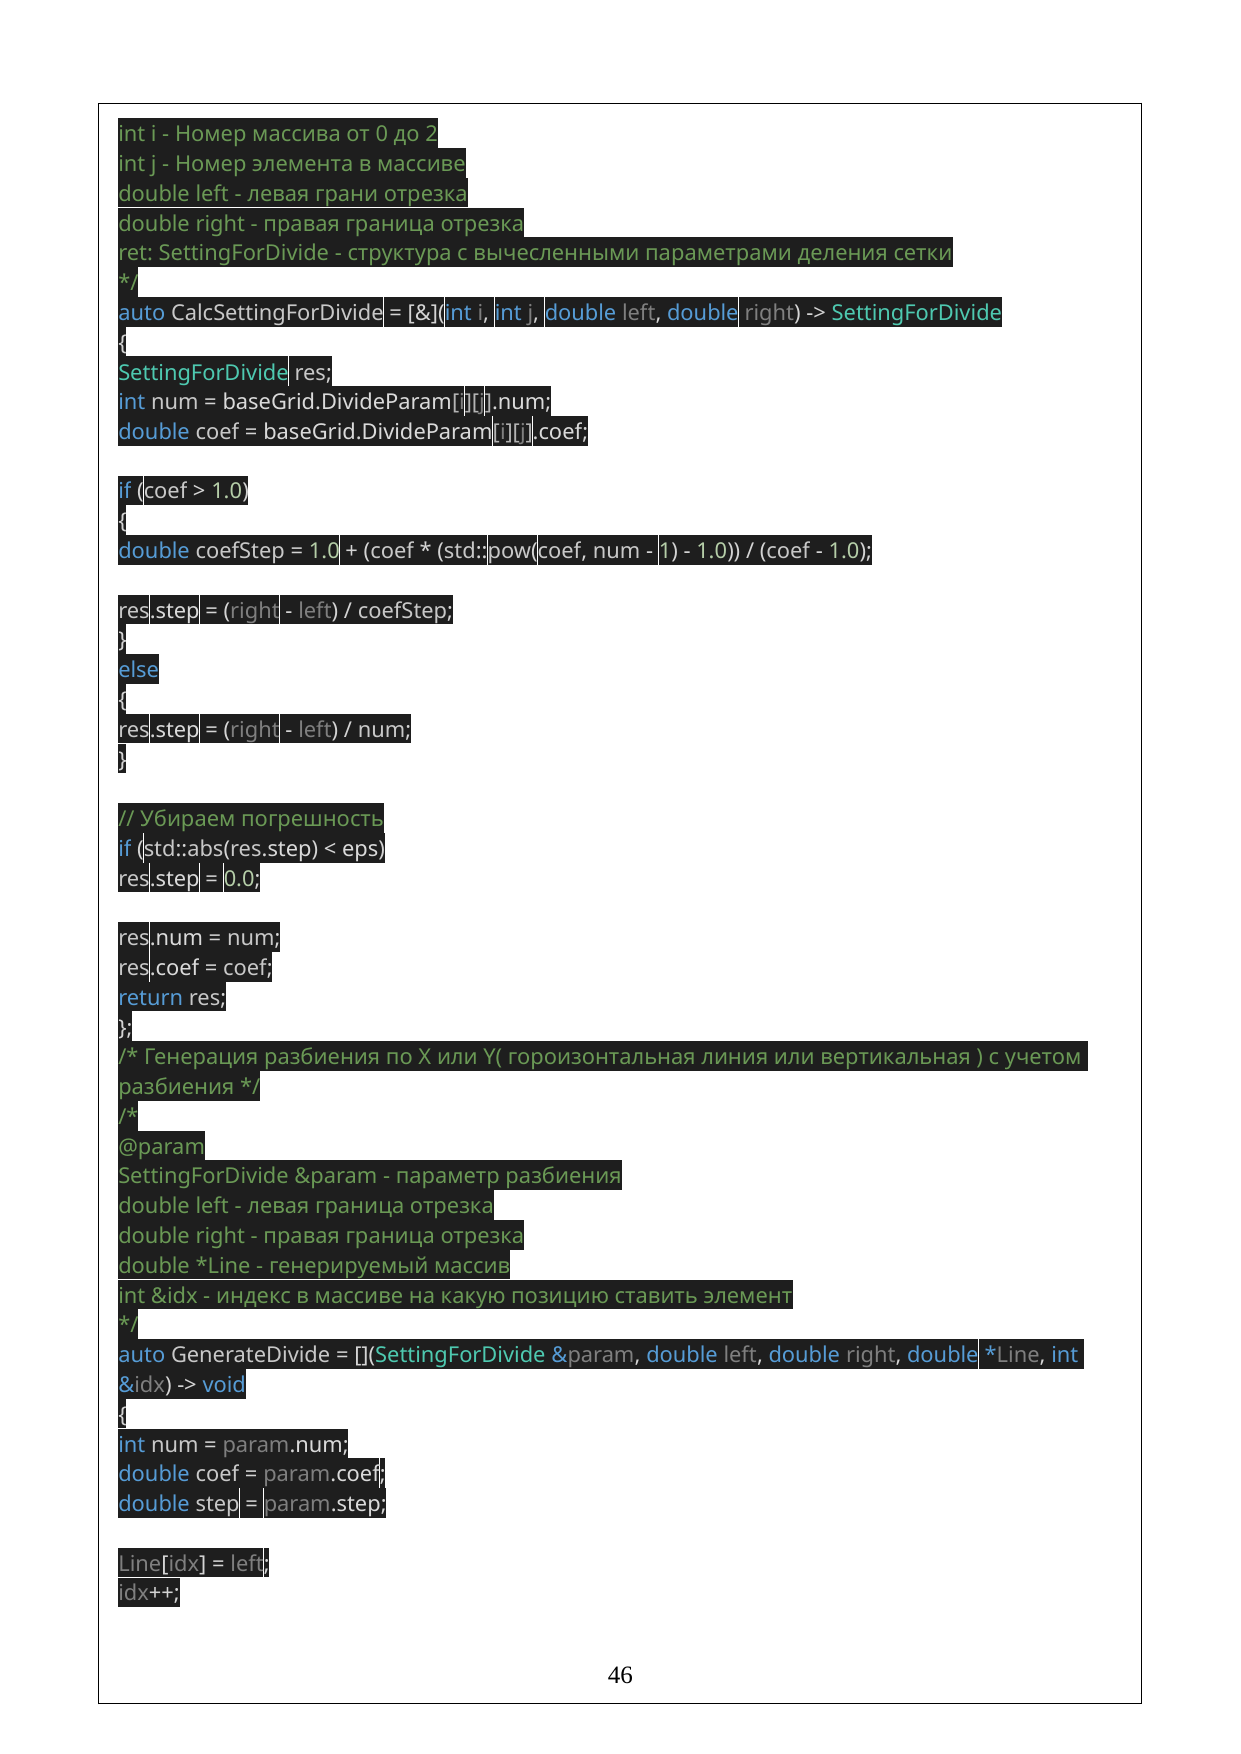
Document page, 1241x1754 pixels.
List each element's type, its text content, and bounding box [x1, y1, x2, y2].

text ret: SettingForDivide - структура с вычесленными параметрами деления сетки [118, 237, 1122, 267]
text idx++; [118, 1577, 1122, 1607]
text res.coef = coef; [118, 952, 1122, 982]
text int j - Номер элемента в массиве [118, 148, 1122, 178]
text res.step = 0.0; [118, 863, 1122, 892]
text auto GenerateDivide = [](SettingForDivide &param, double left, double right, double *Line, int &idx) -> void [118, 1339, 1122, 1399]
text return res; [118, 982, 1122, 1011]
text res.step = (right - left) / coefStep; [118, 594, 1122, 624]
text double left - левая граница отрезка [118, 1190, 1122, 1220]
text int num = baseGrid.DivideParam[i][j].num; [118, 386, 1122, 416]
text else [118, 654, 1122, 684]
text SettingForDivide &param - параметр разбиения [118, 1160, 1122, 1190]
text double right - правая граница отрезка [118, 207, 1122, 237]
text res.step = (right - left) / num; [118, 714, 1122, 743]
text if (coef > 1.0) [118, 476, 1122, 505]
text double coef = baseGrid.DivideParam[i][j].coef; [118, 416, 1122, 446]
text // Убираем погрешность [118, 803, 1122, 833]
text double *Line - генерируемый массив [118, 1250, 1122, 1279]
text double coef = param.coef; [118, 1458, 1122, 1488]
text /* [118, 1101, 1122, 1131]
text double right - правая граница отрезка [118, 1220, 1122, 1250]
text res.num = num; [118, 922, 1122, 952]
text @param [118, 1131, 1122, 1160]
text auto CalcSettingForDivide = [&](int i, int j, double left, double right) -> SettingForDivide [118, 297, 1122, 327]
text } [118, 743, 1122, 773]
text { [118, 505, 1122, 535]
text double coefStep = 1.0 + (coef * (std::pow(coef, num - 1) - 1.0)) / (coef - 1.0); [118, 535, 1122, 565]
text int i - Номер массива от 0 до 2 [118, 118, 1122, 148]
text int &idx - индекс в массиве на какую позицию ставить элемент [118, 1279, 1122, 1309]
text } [118, 624, 1122, 654]
text Line[idx] = left; [118, 1548, 1122, 1577]
text */ [118, 1309, 1122, 1339]
text */ [118, 267, 1122, 297]
text { [118, 684, 1122, 714]
text }; [118, 1011, 1122, 1041]
text double step = param.step; [118, 1488, 1122, 1518]
text if (std::abs(res.step) < eps) [118, 833, 1122, 863]
text SettingForDivide res; [118, 356, 1122, 386]
text /* Генерация разбиения по X или Y( гороизонтальная линия или вертикальная ) с учетом разбиения */ [118, 1041, 1122, 1101]
text int num = param.num; [118, 1428, 1122, 1458]
text double left - левая грани отрезка [118, 178, 1122, 207]
text { [118, 327, 1122, 356]
text { [118, 1399, 1122, 1428]
